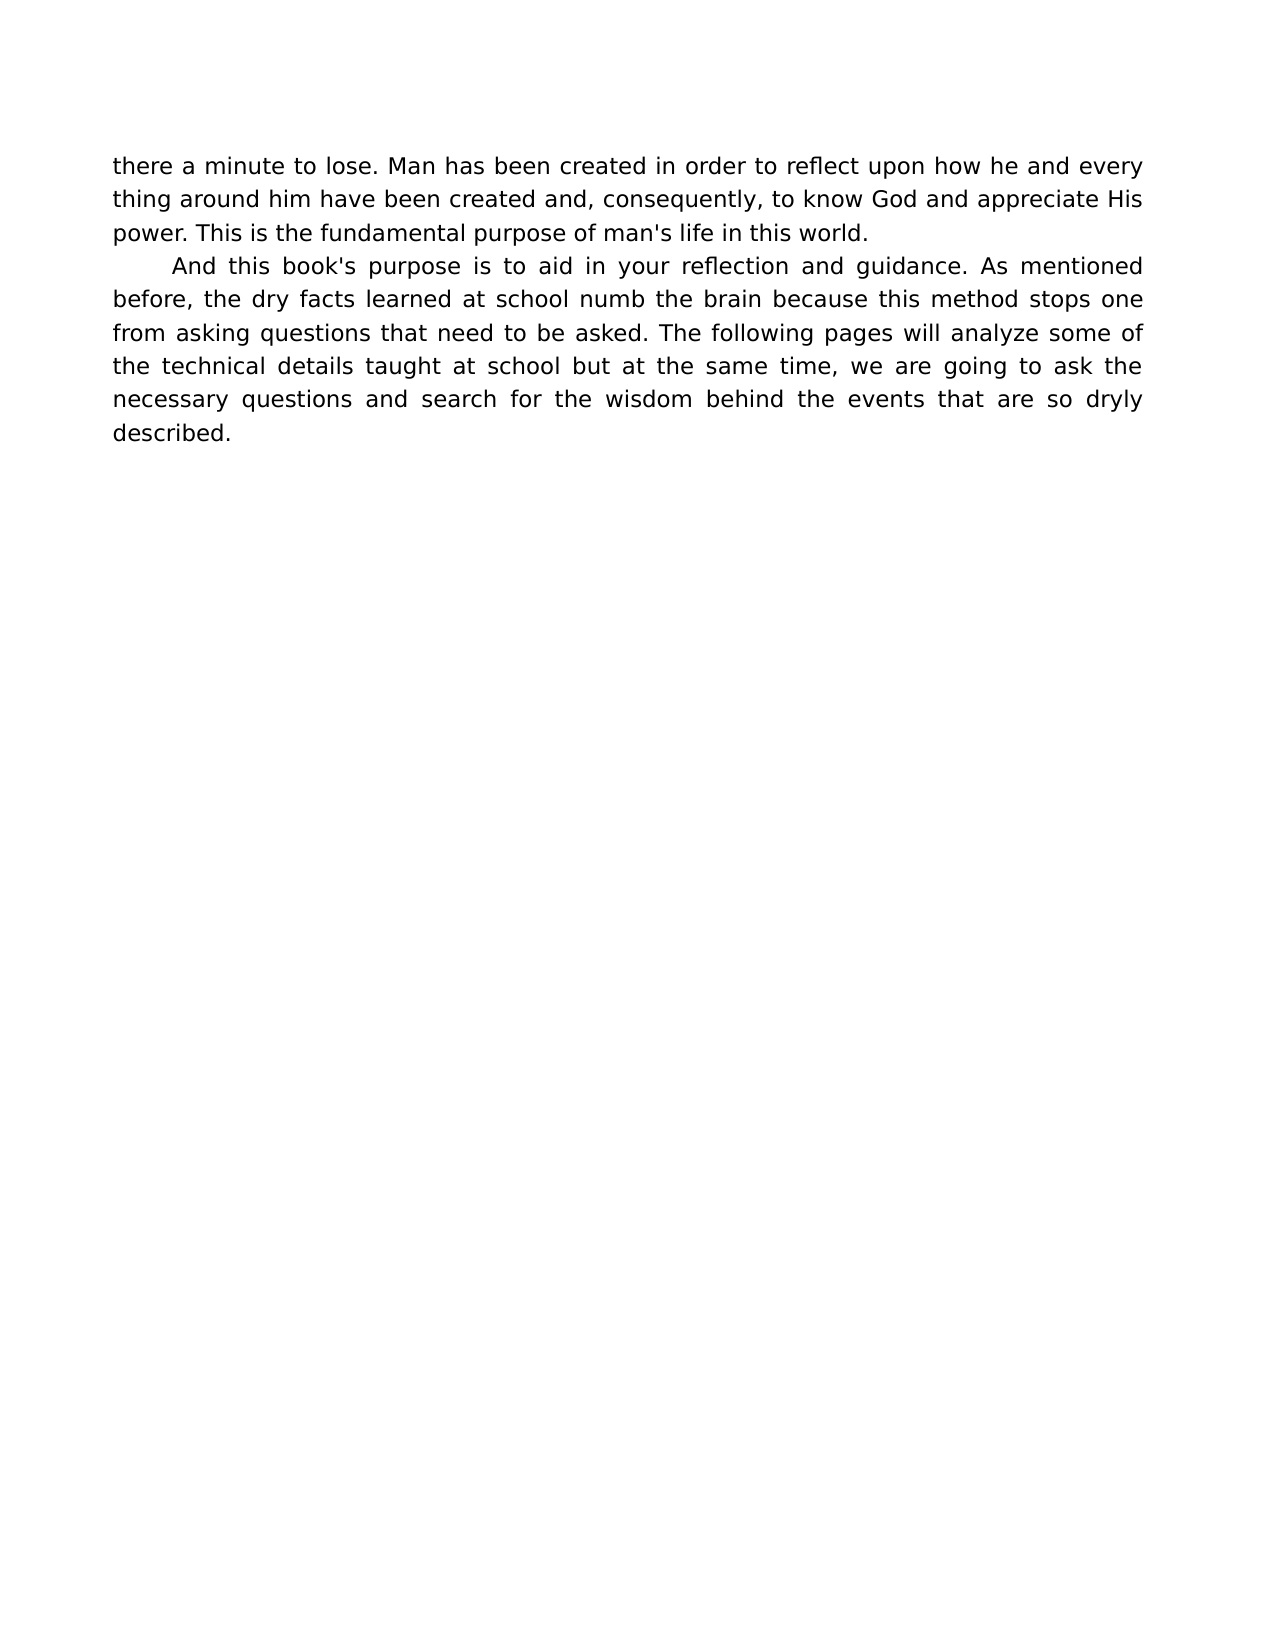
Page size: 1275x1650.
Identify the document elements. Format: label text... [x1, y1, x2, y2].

text And this book's purpose is to aid in your reflection and guidance. As mentioned before, the dry facts learned at school numb the brain because this method stops one from asking questions that need to be asked. The following pages will analyze some of the technical details taught at school but at the same time, we are going to ask the necessary questions and search for the wisdom behind the events that are so dryly described. [112, 248, 1145, 448]
text there a minute to lose. Man has been created in order to reflect upon how he and every thing around him have been created and, consequently, to know God and appreciate His power. This is the fundamental purpose of man's life in this world. [112, 148, 1145, 248]
